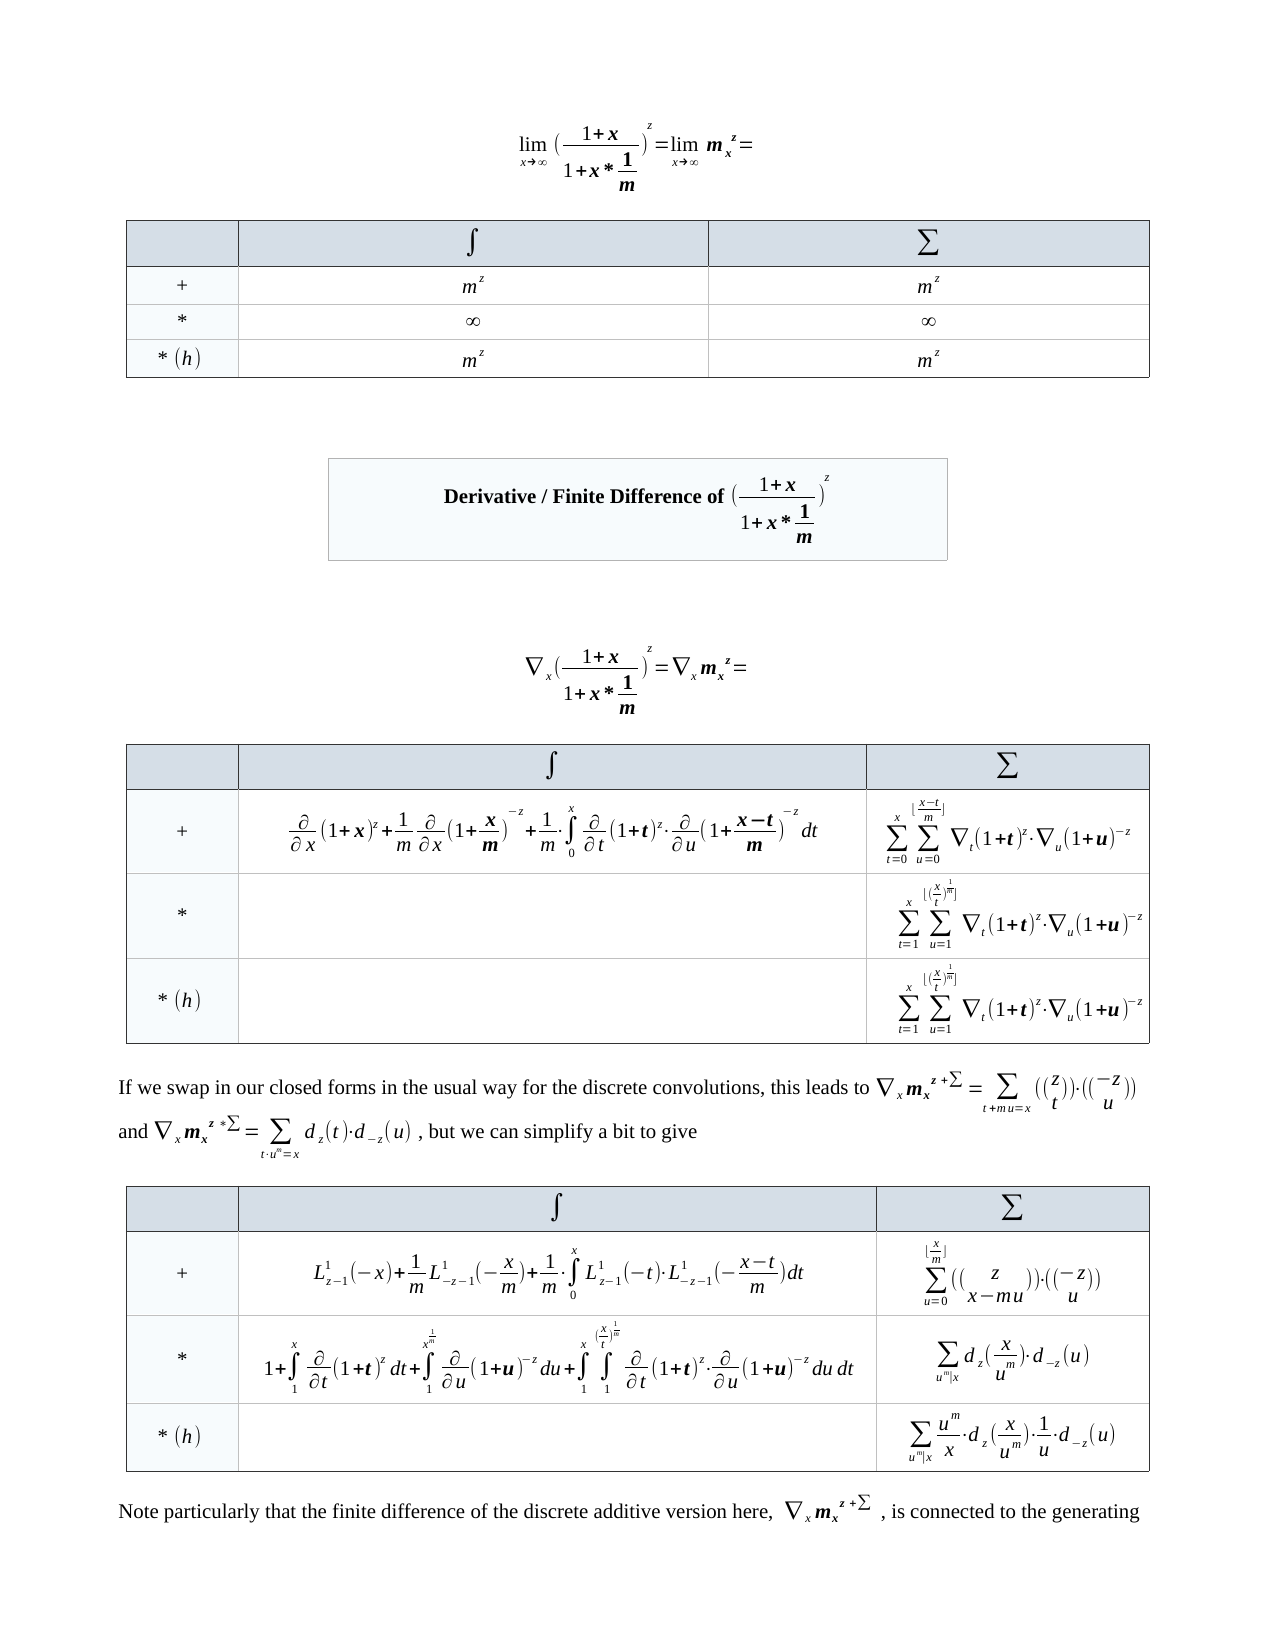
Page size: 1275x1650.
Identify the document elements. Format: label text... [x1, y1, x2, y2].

table_header [239, 221, 708, 266]
table_header [127, 745, 238, 789]
table_cell [239, 1404, 876, 1471]
table_cell [709, 305, 1149, 339]
table_header [127, 1187, 238, 1231]
table_cell [239, 340, 708, 377]
table_cell + [127, 1232, 238, 1314]
table_cell [239, 267, 708, 304]
table_cell * [127, 1316, 238, 1402]
table_cell [867, 874, 1149, 958]
table_header [239, 745, 866, 789]
table_header [709, 221, 1149, 266]
table_cell [867, 790, 1149, 872]
table_cell [239, 959, 866, 1043]
table_cell [239, 305, 708, 339]
table_cell * [127, 1404, 238, 1471]
table_cell [239, 874, 866, 958]
table_cell [877, 1404, 1149, 1471]
table_cell * [127, 340, 238, 377]
table_cell [867, 959, 1149, 1043]
table_header [877, 1187, 1149, 1231]
table_header [127, 221, 238, 266]
table_cell [877, 1232, 1149, 1314]
table_cell [709, 267, 1149, 304]
table_cell [239, 1232, 876, 1314]
text Note particularly that the finite difference of the discrete additive version here, , is connected to the generating function for multinomials raised to complex powers,, as [118, 1495, 1157, 1526]
table_cell [239, 790, 866, 872]
table_cell * [127, 874, 238, 958]
table_cell * [127, 305, 238, 339]
table_cell [709, 340, 1149, 377]
text If we swap in our closed forms in the usual way for the discrete convolutions, this leads toand, but we can simplify a bit to give [118, 1067, 1157, 1161]
table_header [239, 1187, 876, 1231]
table_cell [877, 1316, 1149, 1402]
table_cell + [127, 267, 238, 304]
table_cell + [127, 790, 238, 872]
table_header [867, 745, 1149, 789]
table_cell [239, 1316, 876, 1402]
table_cell * [127, 959, 238, 1043]
text Derivative / Finite Difference of [329, 459, 947, 560]
